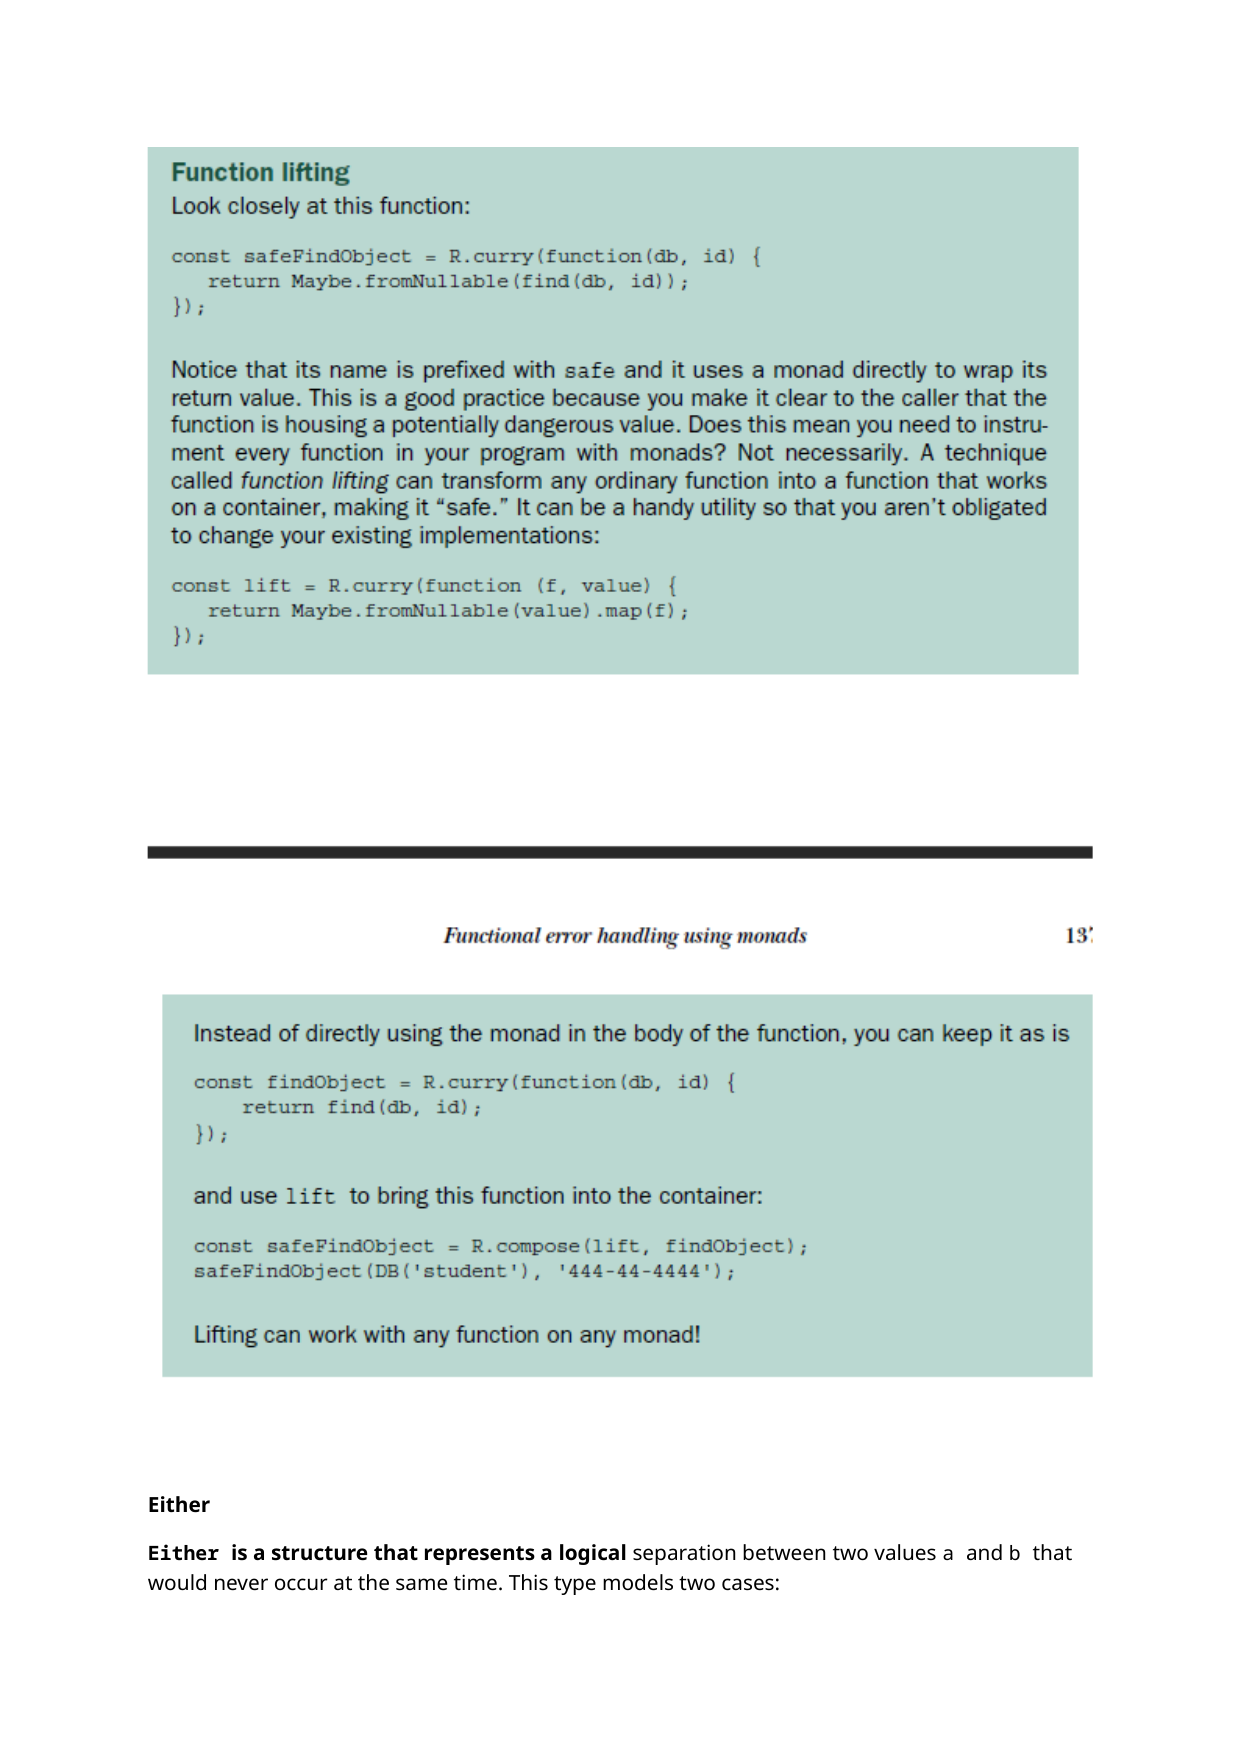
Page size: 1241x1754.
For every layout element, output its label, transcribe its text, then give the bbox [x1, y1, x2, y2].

text Either is a structure that represents a logical separation between two values a and b that would never occur at the same time. This type models two cases: [148, 1538, 1093, 1597]
text Either [148, 1491, 1093, 1519]
